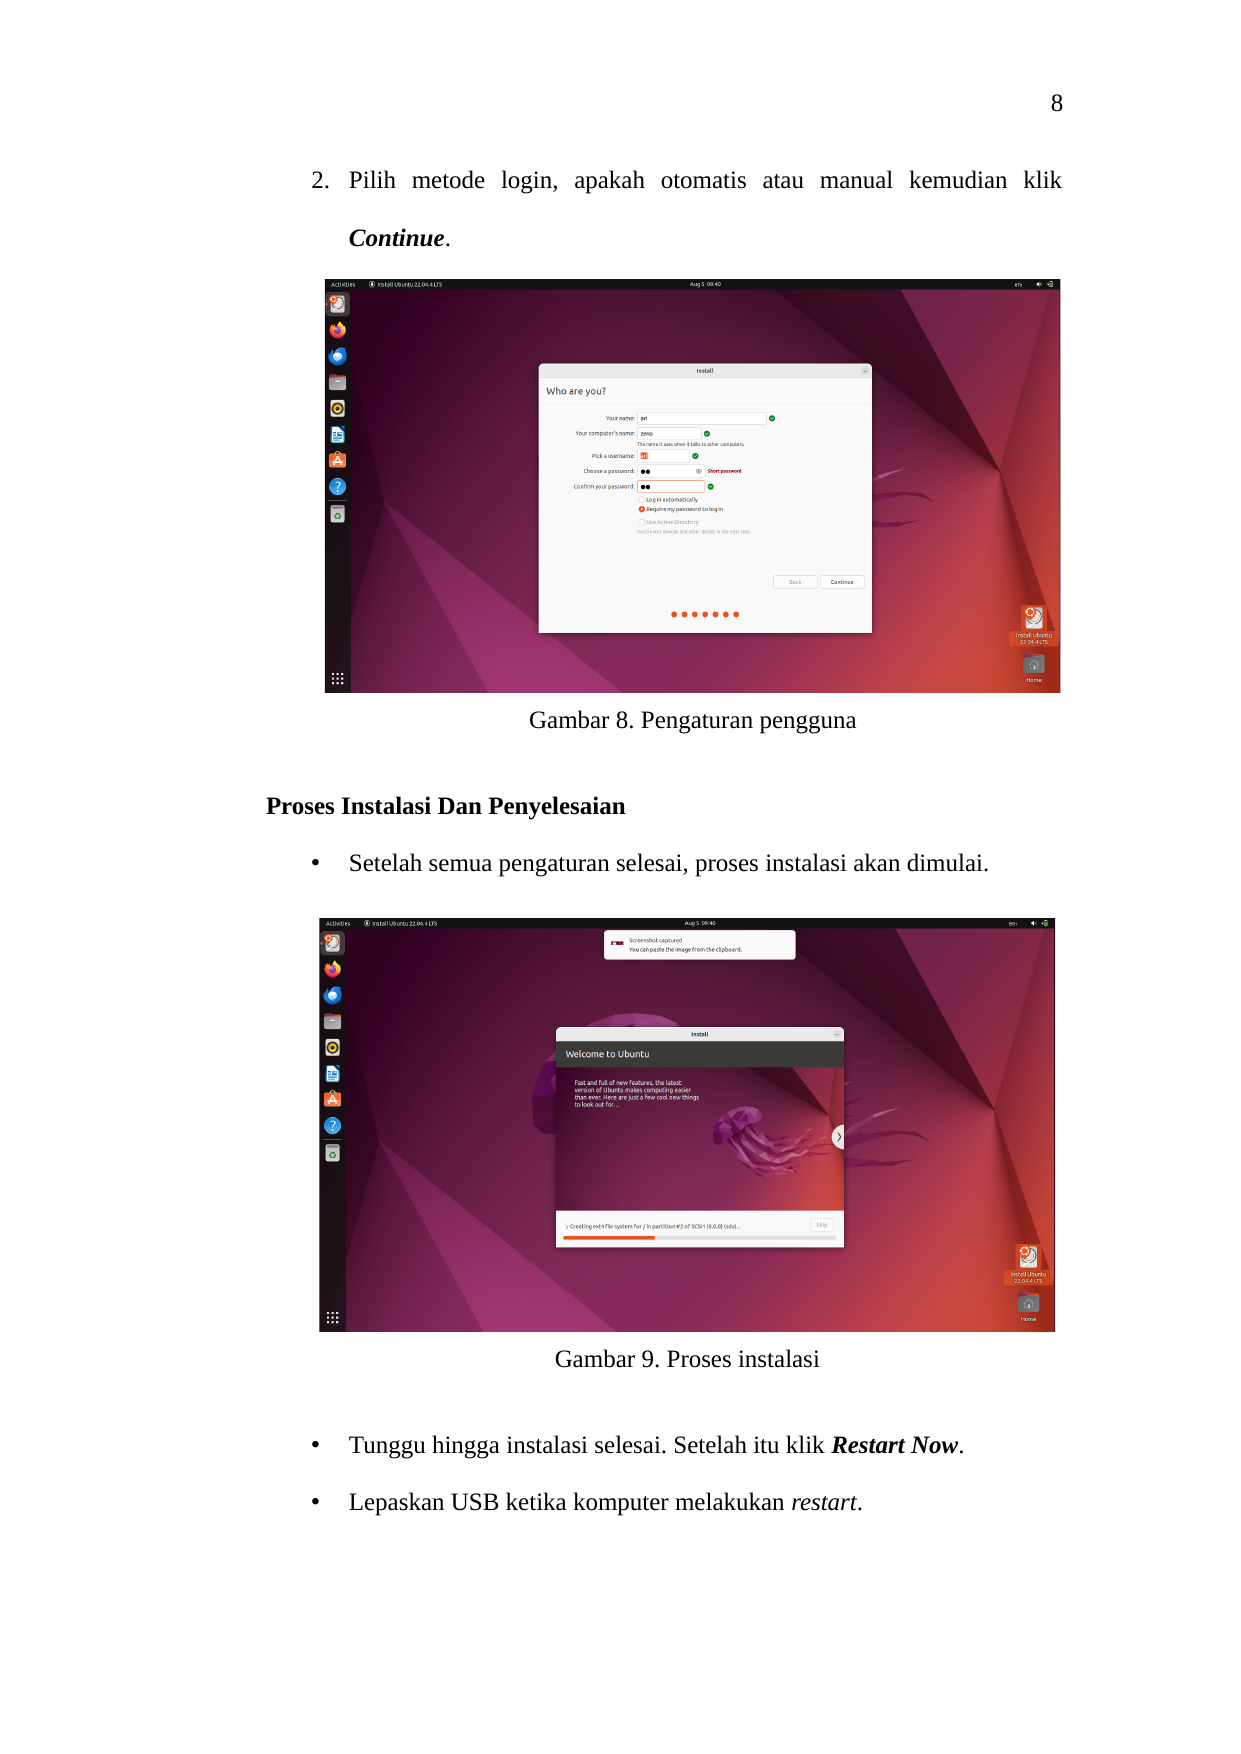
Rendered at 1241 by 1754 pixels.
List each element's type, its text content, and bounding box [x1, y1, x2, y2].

list Lepaskan USB ketika komputer melakukan restart. [311, 1487, 1063, 1516]
list Gambar 8. Pengaturan pengguna [325, 279, 1061, 733]
subtitle Proses Instalasi dan Penyelesaian [236, 280, 1063, 820]
list [325, 267, 1061, 279]
list Tunggu hingga instalasi selesai. Setelah itu klik Restart Now. [311, 906, 1063, 1459]
list Gambar 9. Proses instalasi [319, 918, 1055, 1372]
list Setelah semua pengaturan selesai, proses instalasi akan dimulai. [311, 848, 1063, 877]
list Pilih metode login, apakah otomatis atau manual kemudian klik Continue. [311, 165, 1063, 252]
